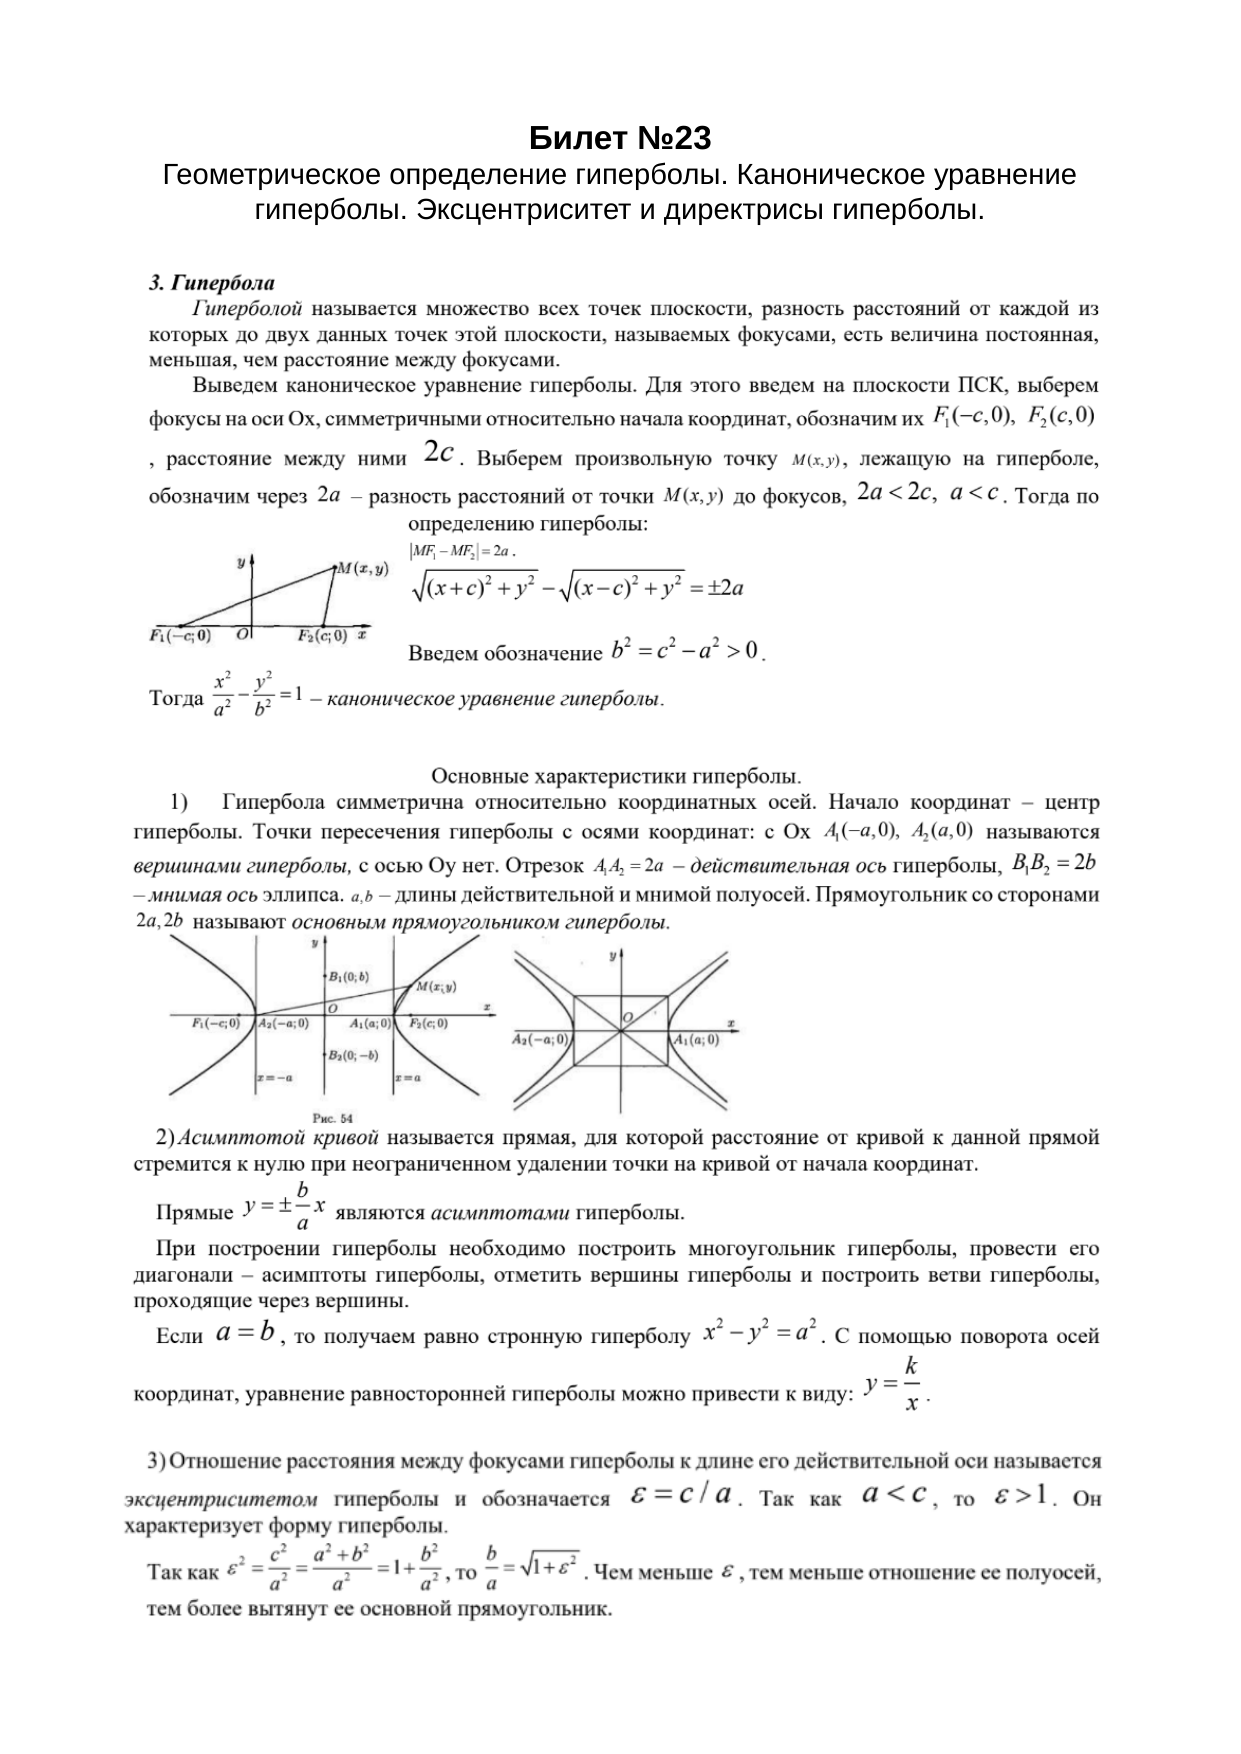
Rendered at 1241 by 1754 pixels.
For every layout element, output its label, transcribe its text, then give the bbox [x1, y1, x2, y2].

text Билет №23 [118, 118, 1122, 157]
picture [118, 756, 1123, 1415]
picture [118, 259, 1123, 728]
picture [118, 1443, 1123, 1624]
text Геометрическое определение гиперболы. Каноническое уравнение гиперболы. Эксцентриситет и директрисы гиперболы. [118, 157, 1122, 225]
